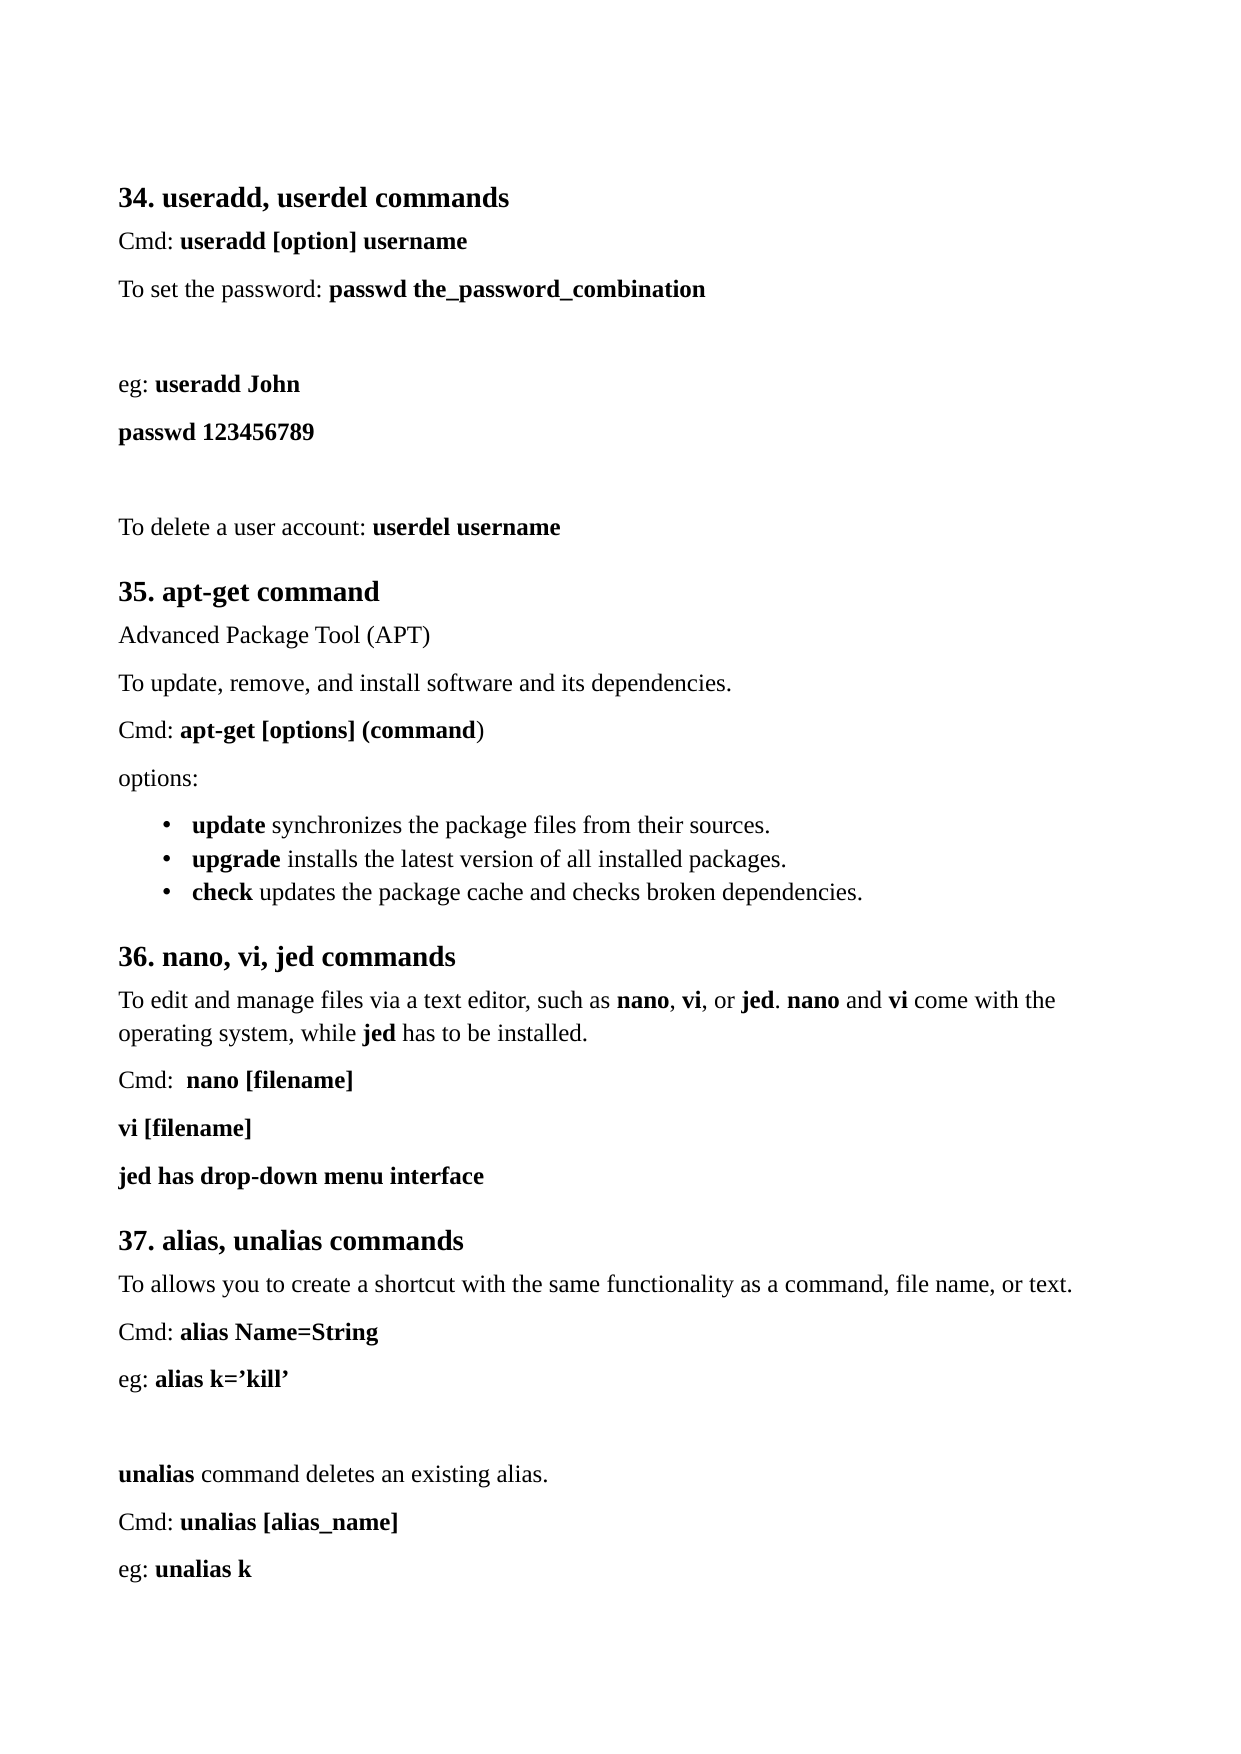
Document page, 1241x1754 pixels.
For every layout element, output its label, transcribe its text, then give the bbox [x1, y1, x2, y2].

text options: [118, 763, 1122, 792]
text Cmd: alias Name=String [118, 1317, 1122, 1345]
subtitle 34. useradd, userdel commands [118, 180, 1122, 214]
text jed has drop-down menu interface [118, 1161, 1122, 1189]
text To delete a user account: userdel username [118, 512, 1122, 541]
text Cmd: unalias [alias_name] [118, 1507, 1122, 1536]
list upgrade installs the latest version of all installed packages. [162, 844, 1122, 872]
text vi [filename] [118, 1113, 1122, 1142]
text Cmd: apt-get [options] (command) [118, 715, 1122, 744]
text To edit and manage files via a text editor, such as nano, vi, or jed. nano and vi come with the operating system, while jed has to be installed. [118, 985, 1122, 1047]
text Advanced Package Tool (APT) [118, 620, 1122, 649]
text Cmd: nano [filename] [118, 1066, 1122, 1094]
subtitle 36. nano, vi, jed commands [118, 939, 1122, 972]
text To update, remove, and install software and its dependencies. [118, 668, 1122, 697]
subtitle 37. alias, unalias commands [118, 1223, 1122, 1256]
text To allows you to create a shortcut with the same functionality as a command, file name, or text. [118, 1269, 1122, 1298]
text eg: unalias k [118, 1554, 1122, 1583]
subtitle 35. apt-get command [118, 574, 1122, 608]
text eg: alias k=’kill’ [118, 1364, 1122, 1393]
text passwd 123456789 [118, 417, 1122, 446]
text To set the password: passwd the_password_combination [118, 274, 1122, 303]
text Cmd: useradd [option] username [118, 226, 1122, 255]
list check updates the package cache and checks broken dependencies. [162, 877, 1122, 905]
list update synchronizes the package files from their sources. [162, 811, 1122, 839]
text eg: useradd John [118, 369, 1122, 398]
text unalias command deletes an existing alias. [118, 1459, 1122, 1488]
